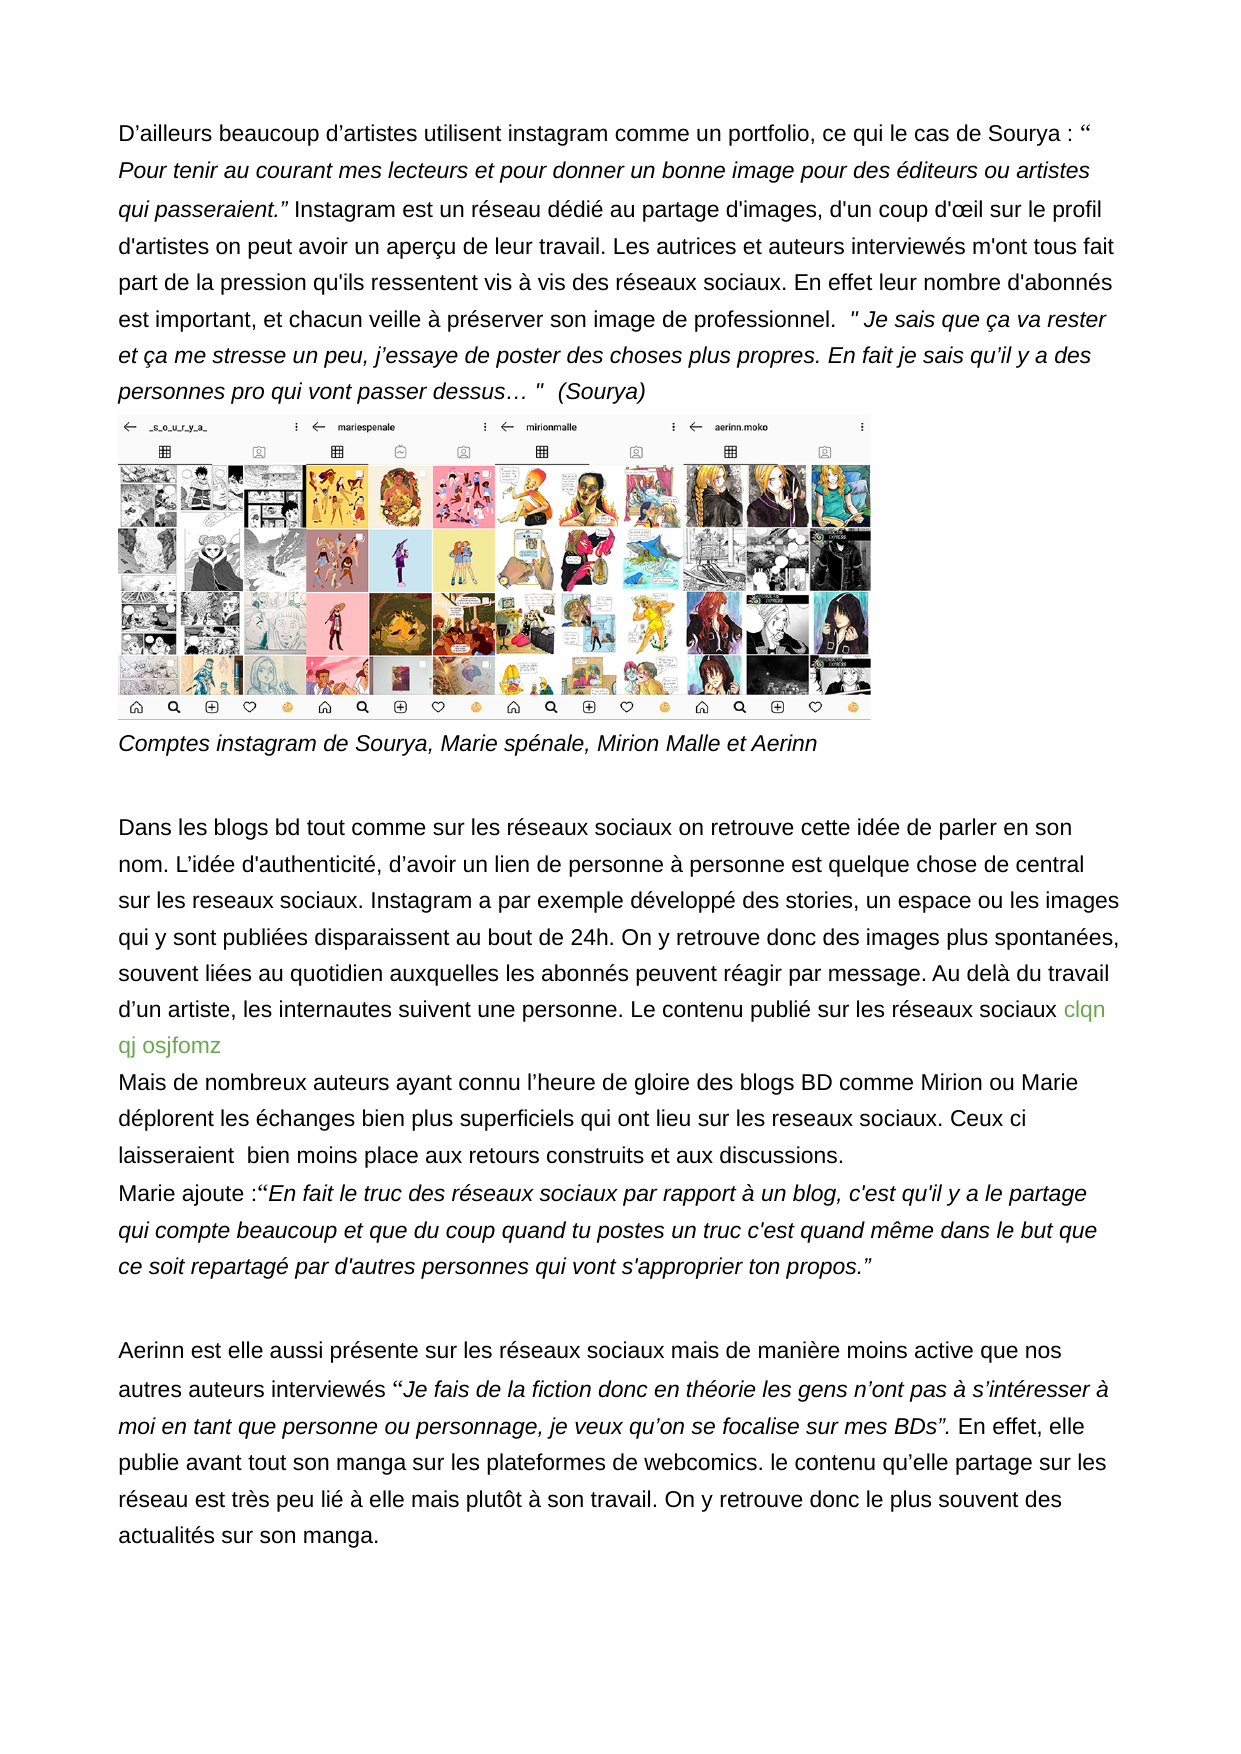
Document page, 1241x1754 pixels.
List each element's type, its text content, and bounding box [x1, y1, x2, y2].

text Marie ajoute :“En fait le truc des réseaux sociaux par rapport à un blog, c'est qu'il y a le partage qui compte beaucoup et que du coup quand tu postes un truc c'est quand même dans le but que ce soit repartagé par d'autres personnes qui vont s'approprier ton propos.” [118, 1178, 1122, 1279]
text Aerinn est elle aussi présente sur les réseaux sociaux mais de manière moins active que nos autres auteurs interviewés “Je fais de la fiction donc en théorie les gens n’ont pas à s’intéresser à moi en tant que personne ou personnage, je veux qu’on se focalise sur mes BDs”. En effet, elle publie avant tout son manga sur les plateformes de webcomics. le contenu qu’elle partage sur les réseau est très peu lié à elle mais plutôt à son travail. On y retrouve donc le plus souvent des actualités sur son manga. [118, 1337, 1122, 1548]
picture [118, 414, 871, 720]
text Dans les blogs bd tout comme sur les réseaux sociaux on retrouve cette idée de parler en son nom. L’idée d'authenticité, d’avoir un lien de personne à personne est quelque chose de central sur les reseaux sociaux. Instagram a par exemple développé des stories, un espace ou les images qui y sont publiées disparaissent au bout de 24h. On y retrouve donc des images plus spontanées, souvent liées au quotidien auxquelles les abonnés peuvent réagir par message. Au delà du travail d’un artiste, les internautes suivent une personne. Le contenu publié sur les réseaux sociaux clqn qj osjfomz [118, 814, 1122, 1059]
text D’ailleurs beaucoup d’artistes utilisent instagram comme un portfolio, ce qui le cas de Sourya : “ Pour tenir au courant mes lecteurs et pour donner un bonne image pour des éditeurs ou artistes qui passeraient.” Instagram est un réseau dédié au partage d'images, d'un coup d'œil sur le profil d'artistes on peut avoir un aperçu de leur travail. Les autrices et auteurs interviewés m'ont tous fait part de la pression qu'ils ressentent vis à vis des réseaux sociaux. En effet leur nombre d'abonnés est important, et chacun veille à préserver son image de professionnel. " Je sais que ça va rester et ça me stresse un peu, j’essaye de poster des choses plus propres. En fait je sais qu’il y a des personnes pro qui vont passer dessus… " (Sourya) [118, 118, 1122, 404]
text Comptes instagram de Sourya, Marie spénale, Mirion Malle et Aerinn [118, 730, 1122, 757]
text Mais de nombreux auteurs ayant connu l’heure de gloire des blogs BD comme Mirion ou Marie déplorent les échanges bien plus superficiels qui ont lieu sur les reseaux sociaux. Ceux ci laisseraient bien moins place aux retours construits et aux discussions. [118, 1069, 1122, 1168]
